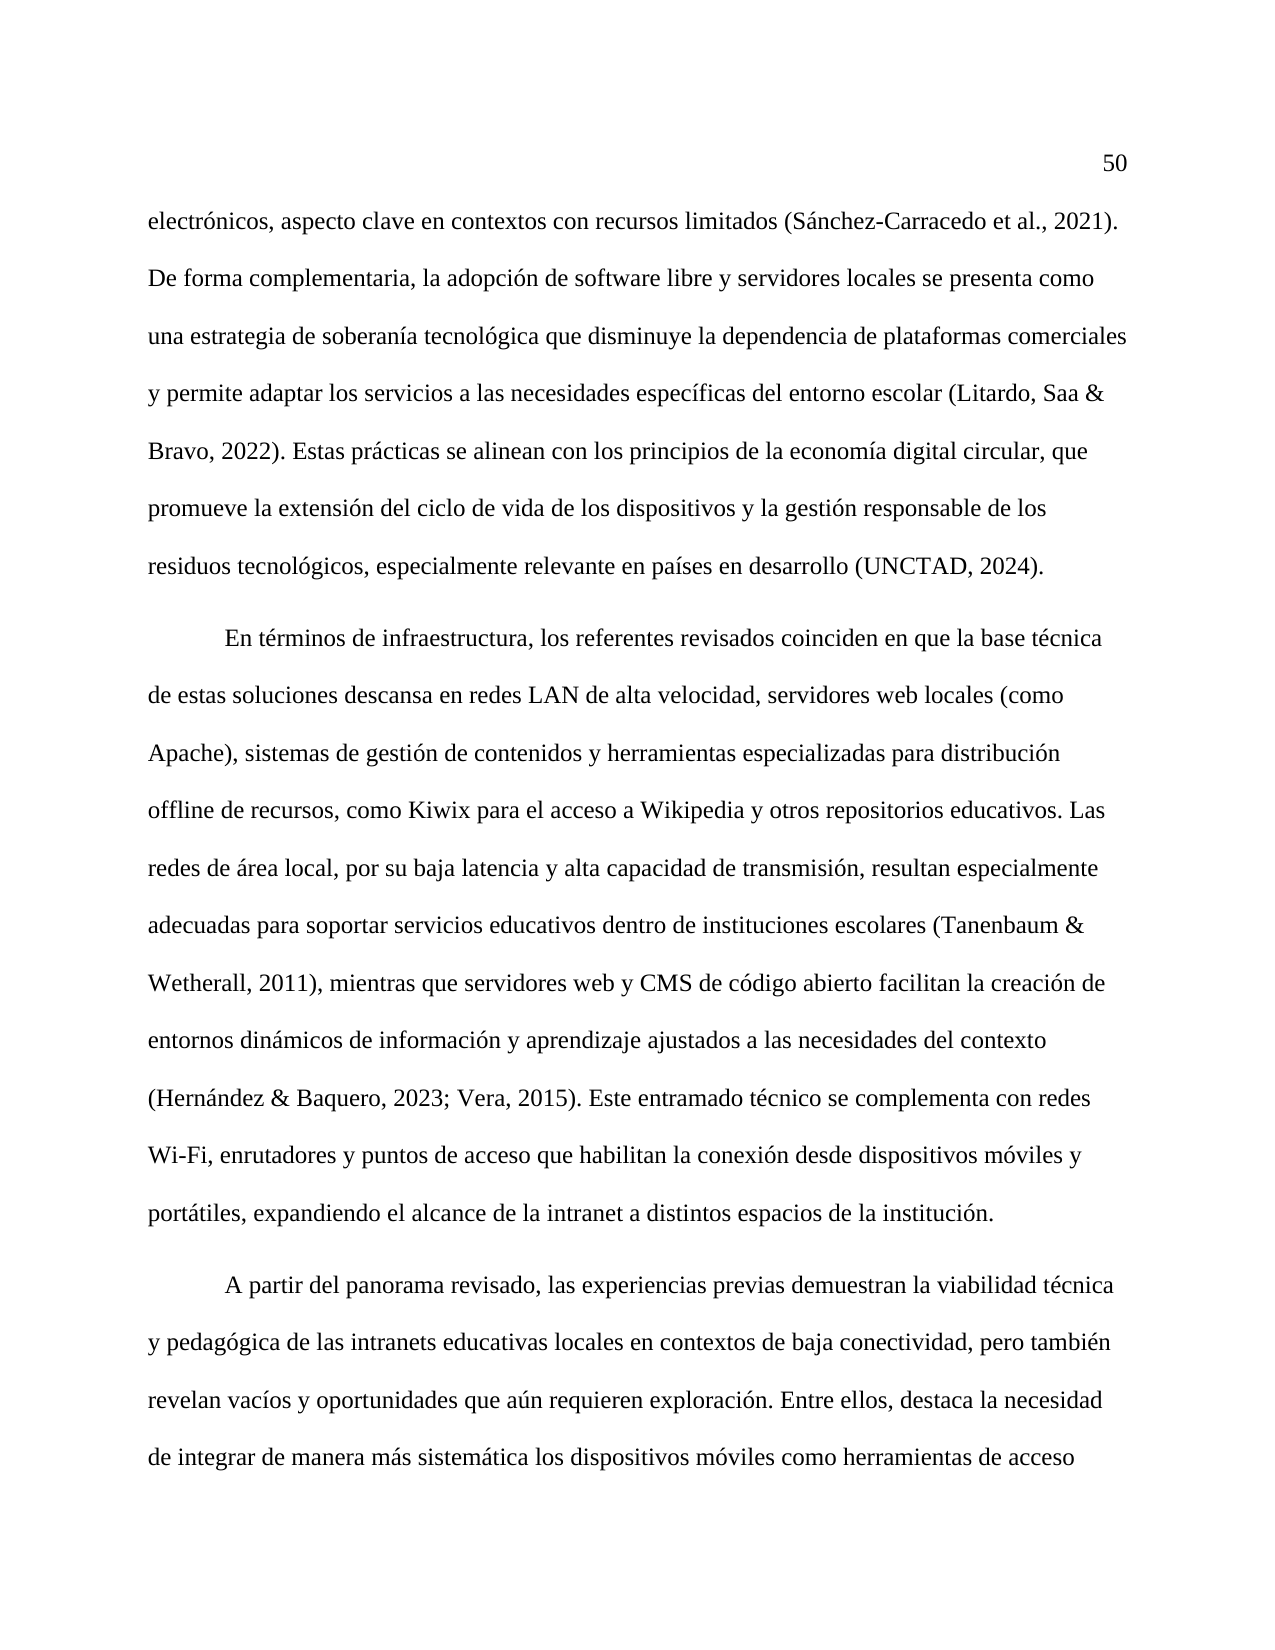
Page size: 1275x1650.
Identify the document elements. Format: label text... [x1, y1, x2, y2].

text En términos de infraestructura, los referentes revisados coinciden en que la base técnica de estas soluciones descansa en redes LAN de alta velocidad, servidores web locales (como Apache), sistemas de gestión de contenidos y herramientas especializadas para distribución offline de recursos, como Kiwix para el acceso a Wikipedia y otros repositorios educativos. Las redes de área local, por su baja latencia y alta capacidad de transmisión, resultan especialmente adecuadas para soportar servicios educativos dentro de instituciones escolares (Tanenbaum & Wetherall, 2011), mientras que servidores web y CMS de código abierto facilitan la creación de entornos dinámicos de información y aprendizaje ajustados a las necesidades del contexto (Hernández & Baquero, 2023; Vera, 2015). Este entramado técnico se complementa con redes Wi-Fi, enrutadores y puntos de acceso que habilitan la conexión desde dispositivos móviles y portátiles, expandiendo el alcance de la intranet a distintos espacios de la institución. [148, 623, 1127, 1227]
text electrónicos, aspecto clave en contextos con recursos limitados (Sánchez-Carracedo et al., 2021). De forma complementaria, la adopción de software libre y servidores locales se presenta como una estrategia de soberanía tecnológica que disminuye la dependencia de plataformas comerciales y permite adaptar los servicios a las necesidades específicas del entorno escolar (Litardo, Saa & Bravo, 2022). Estas prácticas se alinean con los principios de la economía digital circular, que promueve la extensión del ciclo de vida de los dispositivos y la gestión responsable de los residuos tecnológicos, especialmente relevante en países en desarrollo (UNCTAD, 2024). [148, 206, 1127, 579]
text A partir del panorama revisado, las experiencias previas demuestran la viabilidad técnica y pedagógica de las intranets educativas locales en contextos de baja conectividad, pero también revelan vacíos y oportunidades que aún requieren exploración. Entre ellos, destaca la necesidad de integrar de manera más sistemática los dispositivos móviles como herramientas de acceso [148, 1270, 1127, 1471]
